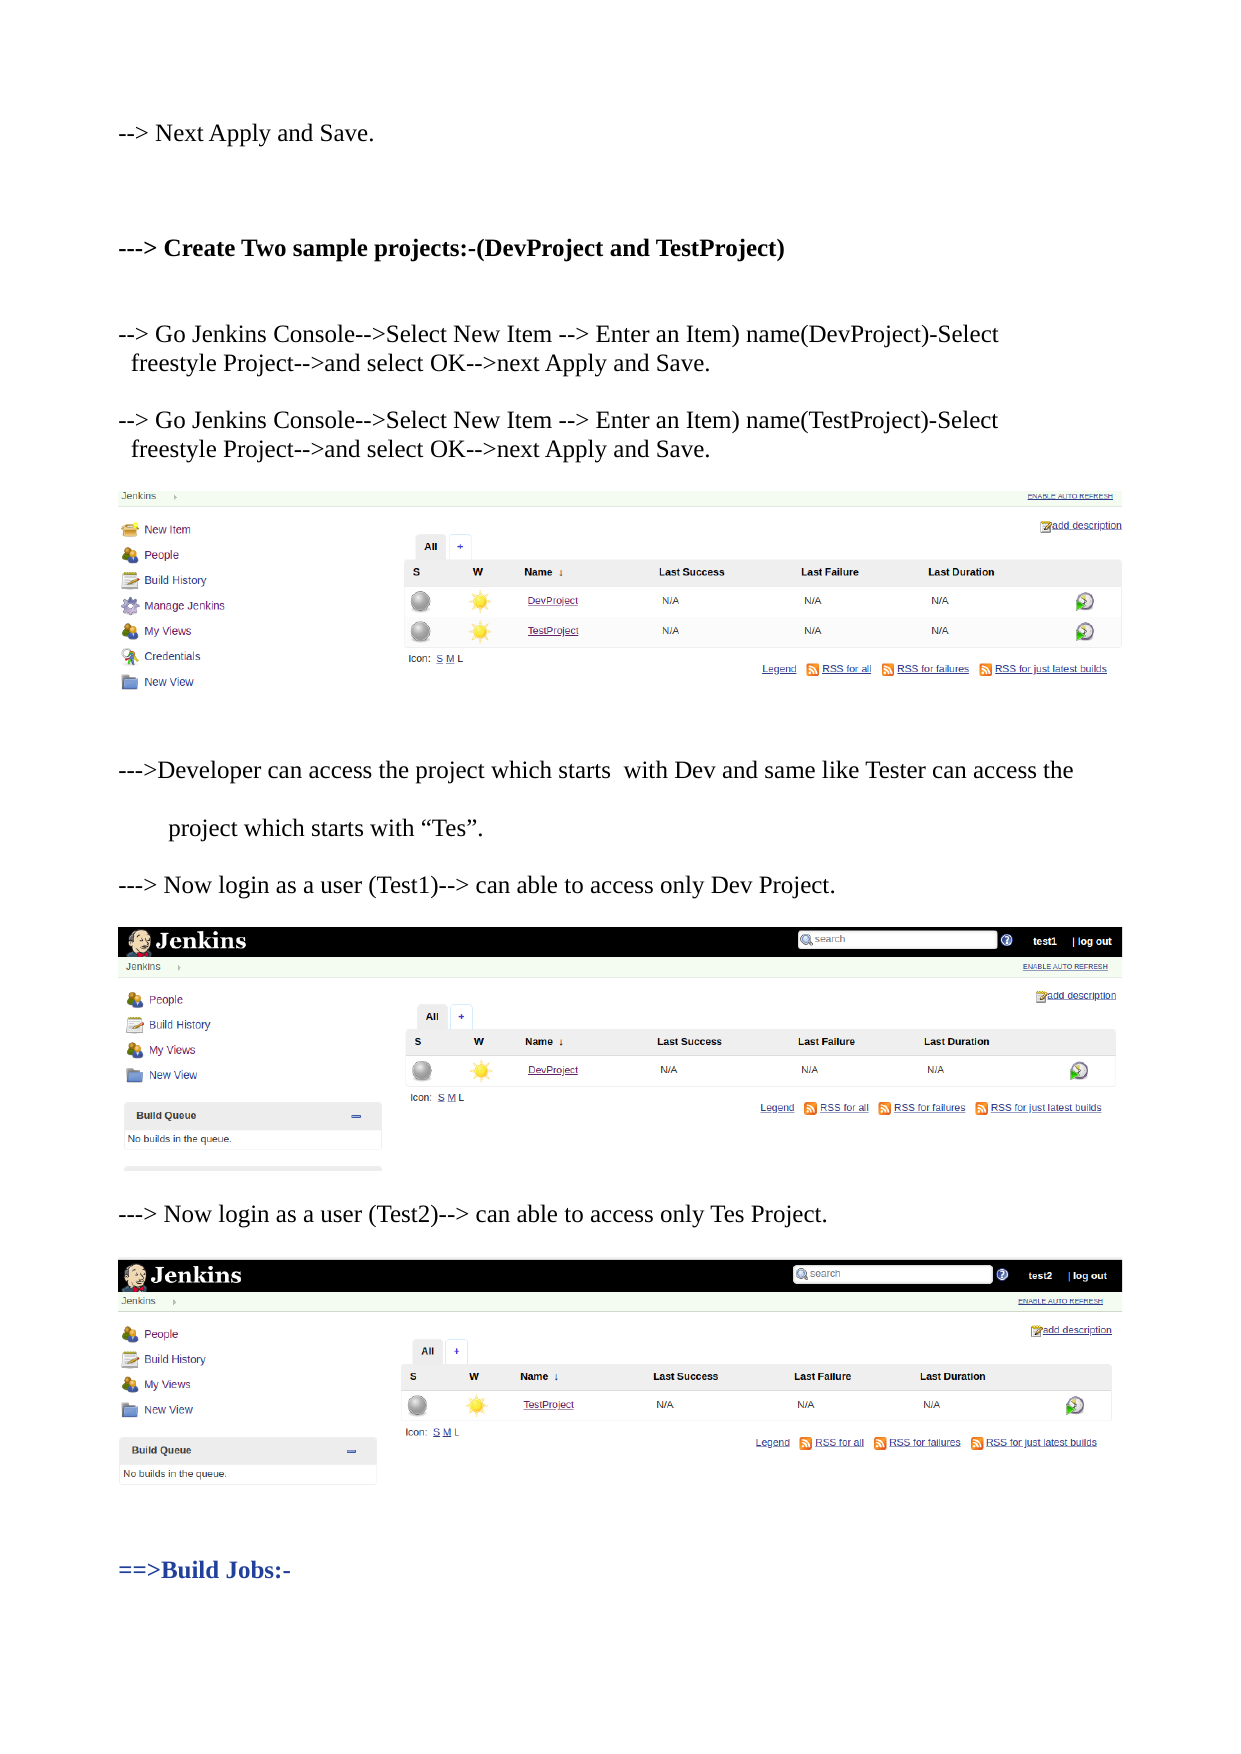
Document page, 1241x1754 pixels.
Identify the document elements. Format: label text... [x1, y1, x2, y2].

text ==>Build Jobs:- [118, 1555, 1122, 1584]
text project which starts with “Tes”. [118, 813, 1122, 842]
text freestyle Project-->and select OK-->next Apply and Save. [118, 348, 1122, 377]
text ---> Now login as a user (Test2)--> can able to access only Tes Project. [118, 1199, 1122, 1228]
text --> Next Apply and Save. [118, 118, 1122, 147]
picture [118, 927, 1123, 1171]
text ---> Now login as a user (Test1)--> can able to access only Dev Project. [118, 870, 1122, 899]
text ---> Create Two sample projects:-(DevProject and TestProject) [118, 233, 1122, 262]
text freestyle Project-->and select OK-->next Apply and Save. [118, 434, 1122, 463]
picture [118, 491, 1123, 698]
text --->Developer can access the project which starts with Dev and same like Tester can access the [118, 755, 1122, 784]
text --> Go Jenkins Console-->Select New Item --> Enter an Item) name(DevProject)-Select [118, 319, 1122, 348]
text --> Go Jenkins Console-->Select New Item --> Enter an Item) name(TestProject)-Select [118, 406, 1122, 434]
picture [118, 1257, 1123, 1498]
